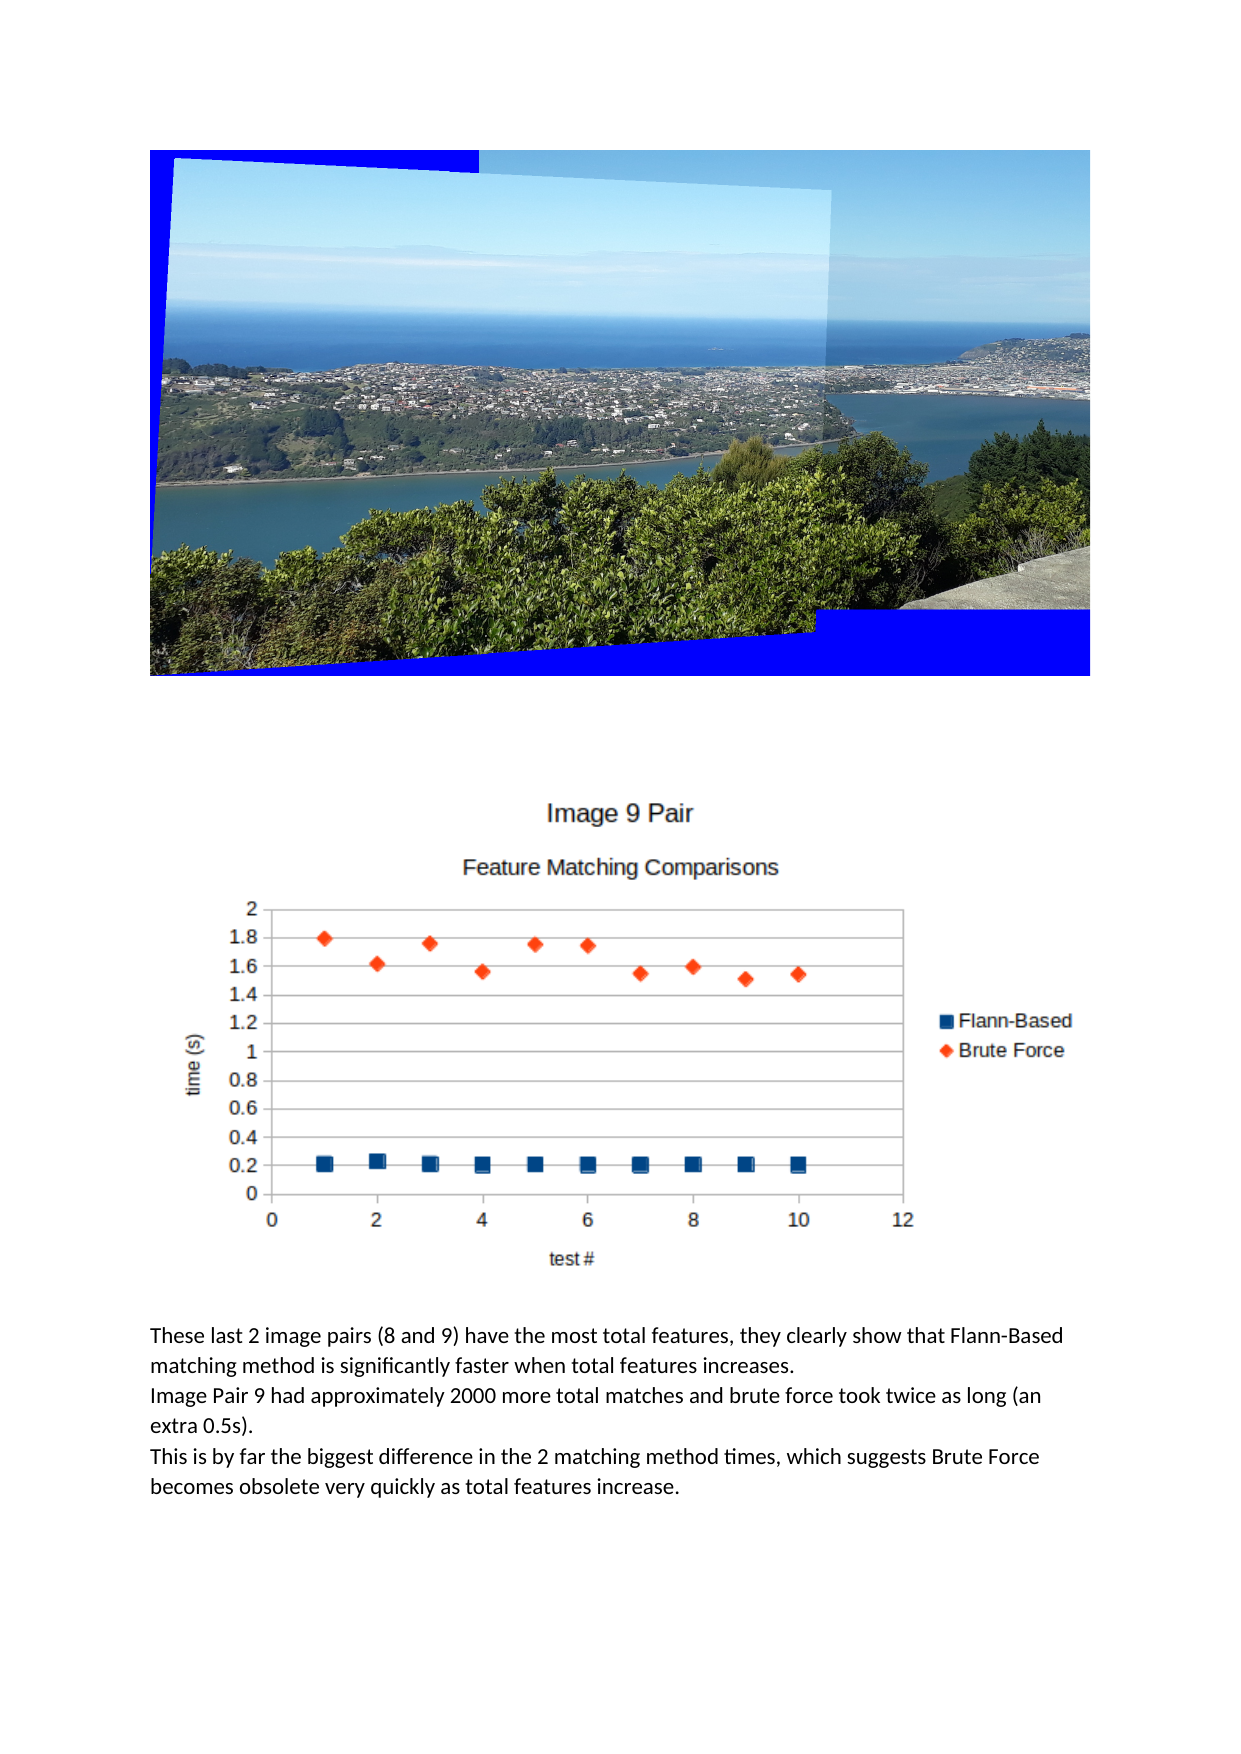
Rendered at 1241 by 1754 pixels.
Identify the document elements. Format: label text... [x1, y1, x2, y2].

text These last 2 image pairs (8 and 9) have the most total features, they clearly show that Flann-Based matching method is significantly faster when total features increases. Image Pair 9 had approximately 2000 more total matches and brute force took twice as long (an extra 0.5s). This is by far the biggest difference in the 2 matching method times, which suggests Brute Force becomes obsolete very quickly as total features increase. [150, 1300, 1090, 1500]
picture [150, 771, 1091, 1300]
picture [150, 150, 1091, 676]
